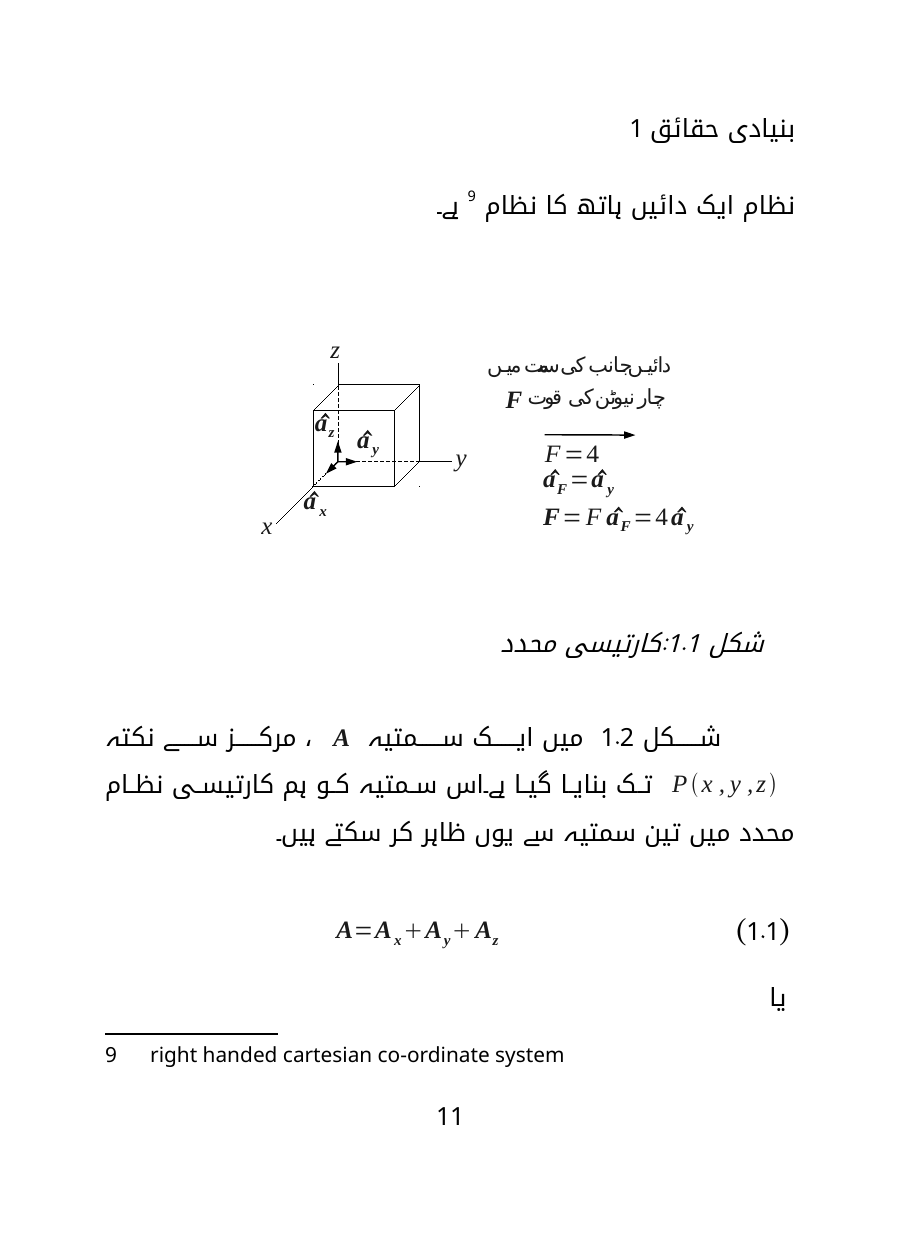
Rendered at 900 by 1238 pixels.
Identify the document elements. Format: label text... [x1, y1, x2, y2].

text شکل 1.2 میں ایک سمتیہ، مرکز سے نکتہ تک بنایا گیا ہے۔اس سمتیہ کو ہم کارتیسی نظام محدد میں تین سمتیہ سے یوں ظاہر کر سکتے ہیں۔ [105, 714, 795, 856]
text اگر دائیں ہاتھ کی چار انگلیوں کوکی جانب رکھ کر انہیںکی جانب موڑا جائے تو اس ہاتھ کا انگوٹھاکی سمت کو ظاہر کرے گا۔لہٰذا، خلاء کا یہ تین اکائی سمتوں والا نظام ایک دائیں ہاتھ کا نظام ہے۔ [105, 182, 795, 230]
text شکل 1.1:کارتیسی محدد [137, 255, 763, 668]
text right handed cartesian co-ordinate system [105, 1040, 795, 1068]
table_header [105, 903, 718, 974]
text یا [105, 974, 795, 1022]
table_header (1.1) [718, 903, 795, 974]
